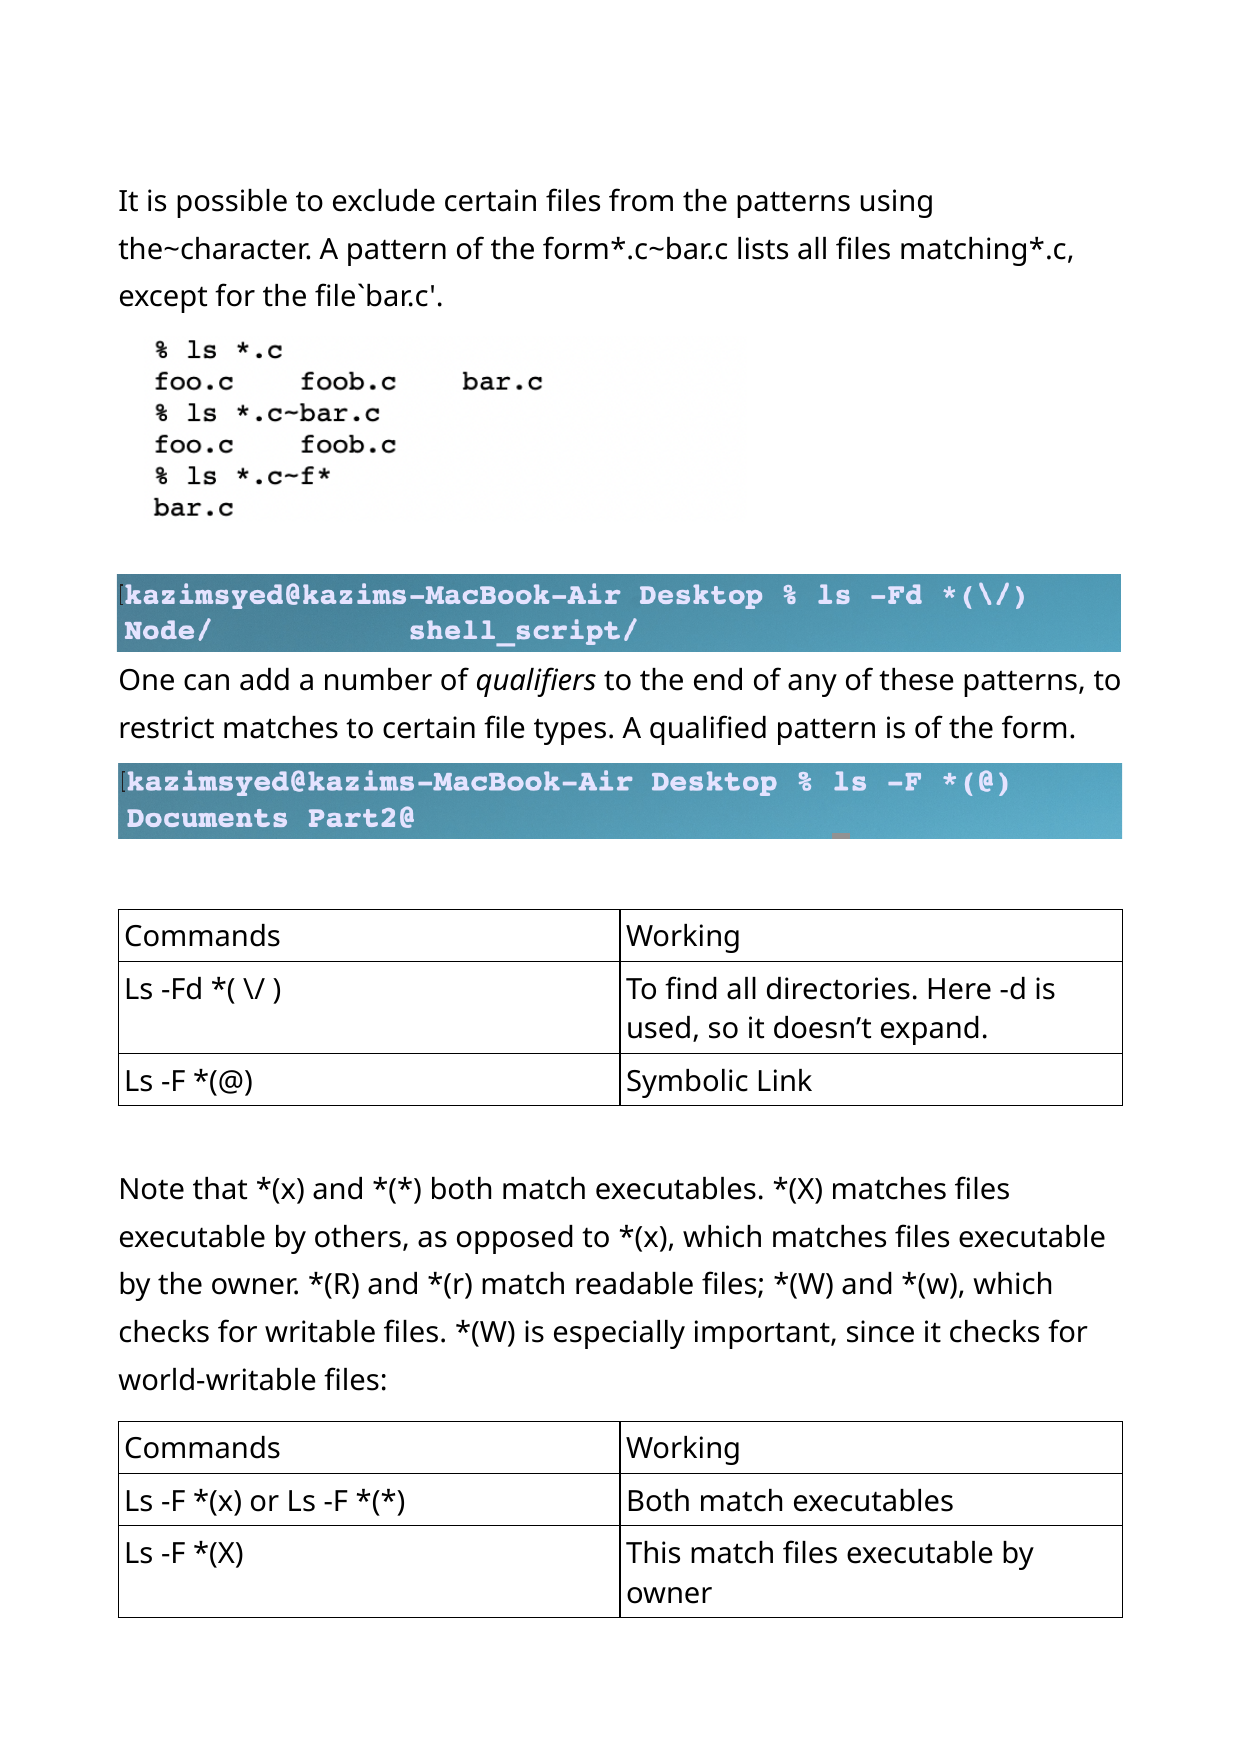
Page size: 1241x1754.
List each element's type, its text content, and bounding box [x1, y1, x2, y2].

table_header Commands [119, 1422, 619, 1473]
table_header Working [621, 1422, 1122, 1473]
picture [143, 336, 748, 522]
table_header Working [621, 910, 1122, 961]
table_cell Ls -F *(@) [119, 1054, 619, 1105]
table_cell Both match executables [621, 1474, 1122, 1525]
table_cell To find all directories. Here -d is used, so it doesn’t expand. [621, 962, 1122, 1053]
table_cell Ls -Fd *( \/ ) [119, 962, 619, 1053]
table_cell Symbolic Link [621, 1054, 1122, 1105]
text It is possible to exclude certain files from the patterns using the~character. A pattern of the form*.c~bar.c lists all files matching*.c, except for the file`bar.c'. [118, 180, 1122, 315]
table_cell Ls -F *(x) or Ls -F *(*) [119, 1474, 619, 1525]
text Note that *(x) and *(*) both match executables. *(X) matches files executable by others, as opposed to *(x), which matches files executable by the owner. *(R) and *(r) match readable files; *(W) and *(w), which checks for writable files. *(W) is especially important, since it checks for world-writable files: [118, 1168, 1122, 1398]
picture [118, 763, 1123, 839]
picture [116, 574, 1121, 652]
text One can add a number of qualifiers to the end of any of these patterns, to restrict matches to certain file types. A qualified pattern is of the form. [118, 572, 1122, 747]
table_cell Ls -F *(X) [119, 1526, 619, 1617]
table_header Commands [119, 910, 619, 961]
table_cell This match files executable by owner [621, 1526, 1122, 1617]
